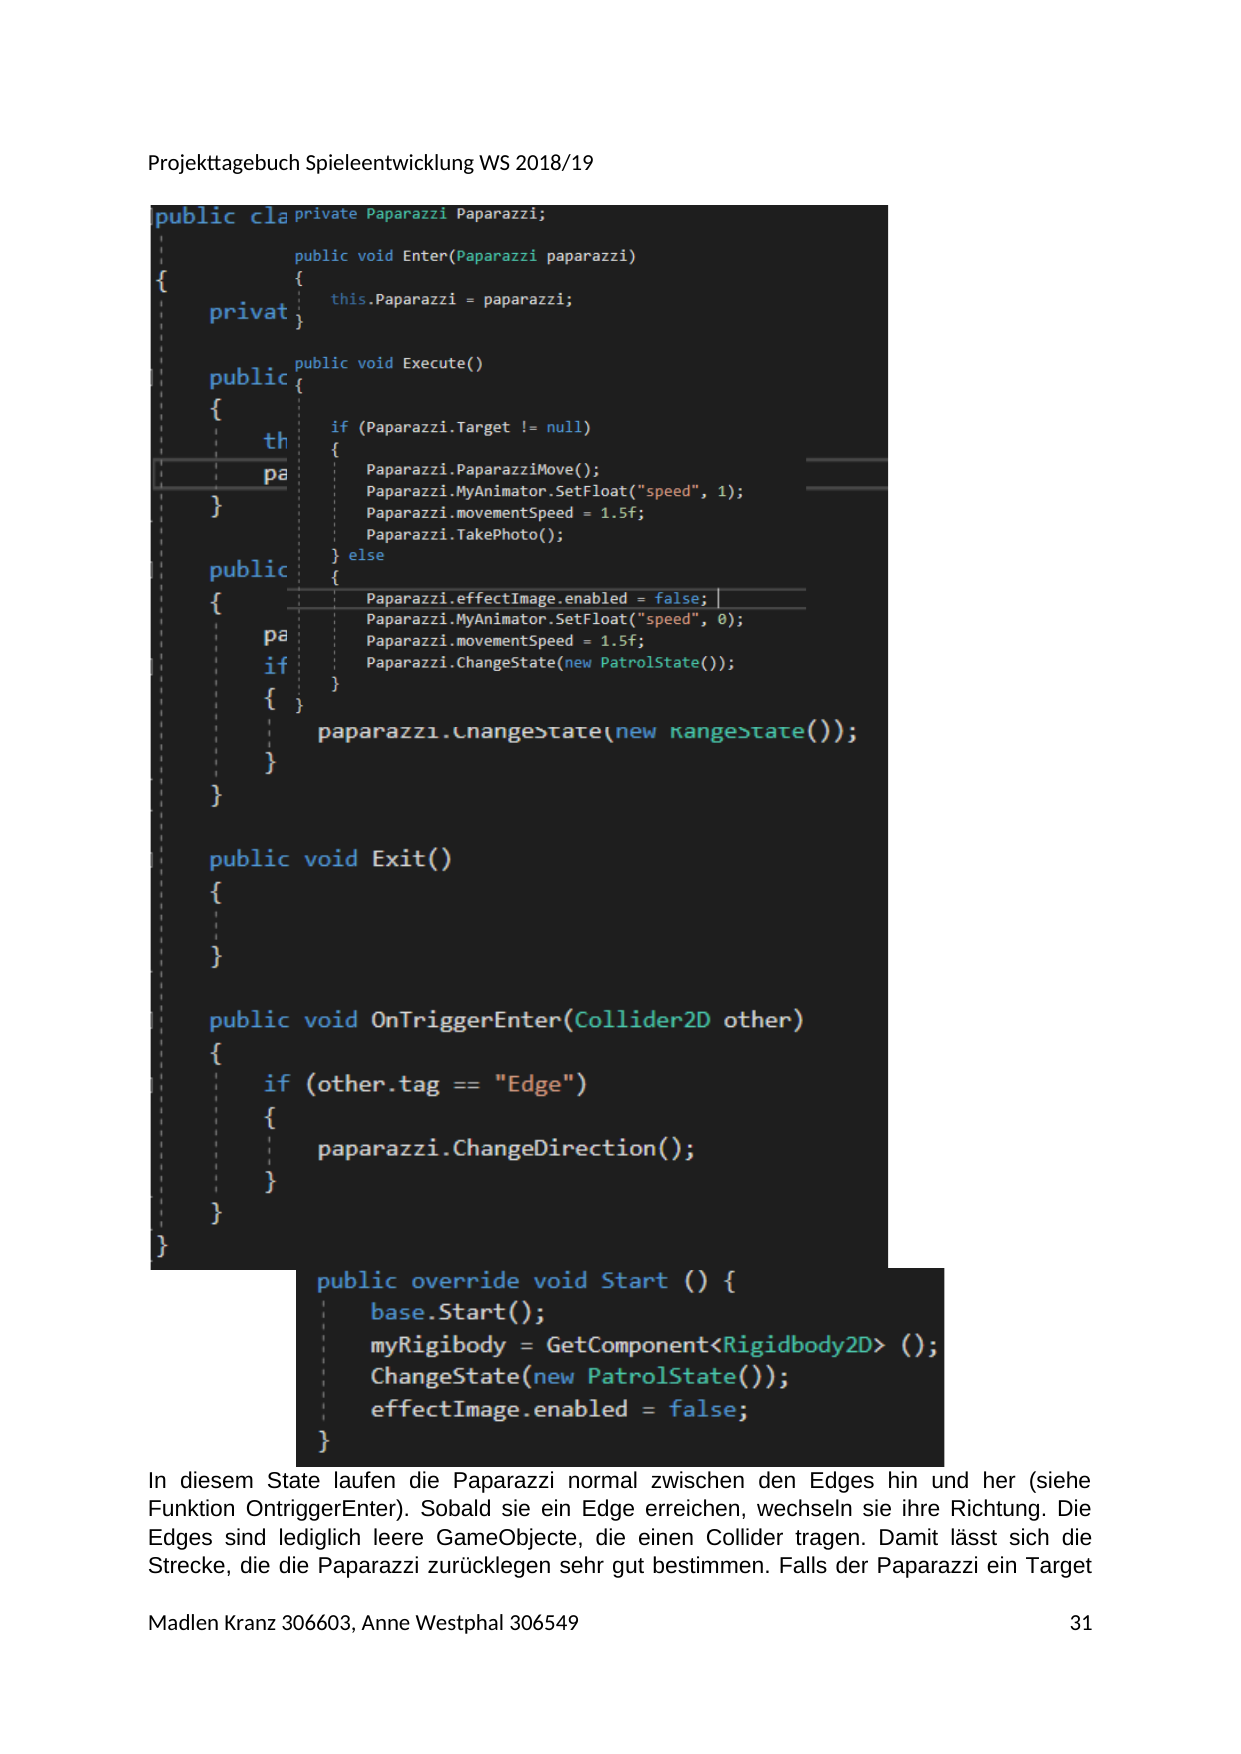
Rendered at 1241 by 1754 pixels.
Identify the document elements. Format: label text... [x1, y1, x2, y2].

picture [150, 205, 945, 1467]
text In diesem State laufen die Paparazzi normal zwischen den Edges hin und her (siehe Funktion OntriggerEnter). Sobald sie ein Edge erreichen, wechseln sie ihre Richtung. Die Edges sind lediglich leere GameObjecte, die einen Collider tragen. Damit lässt sich die Strecke, die die Paparazzi zurücklegen sehr gut bestimmen. Falls der Paparazzi ein Target [148, 205, 1093, 1578]
